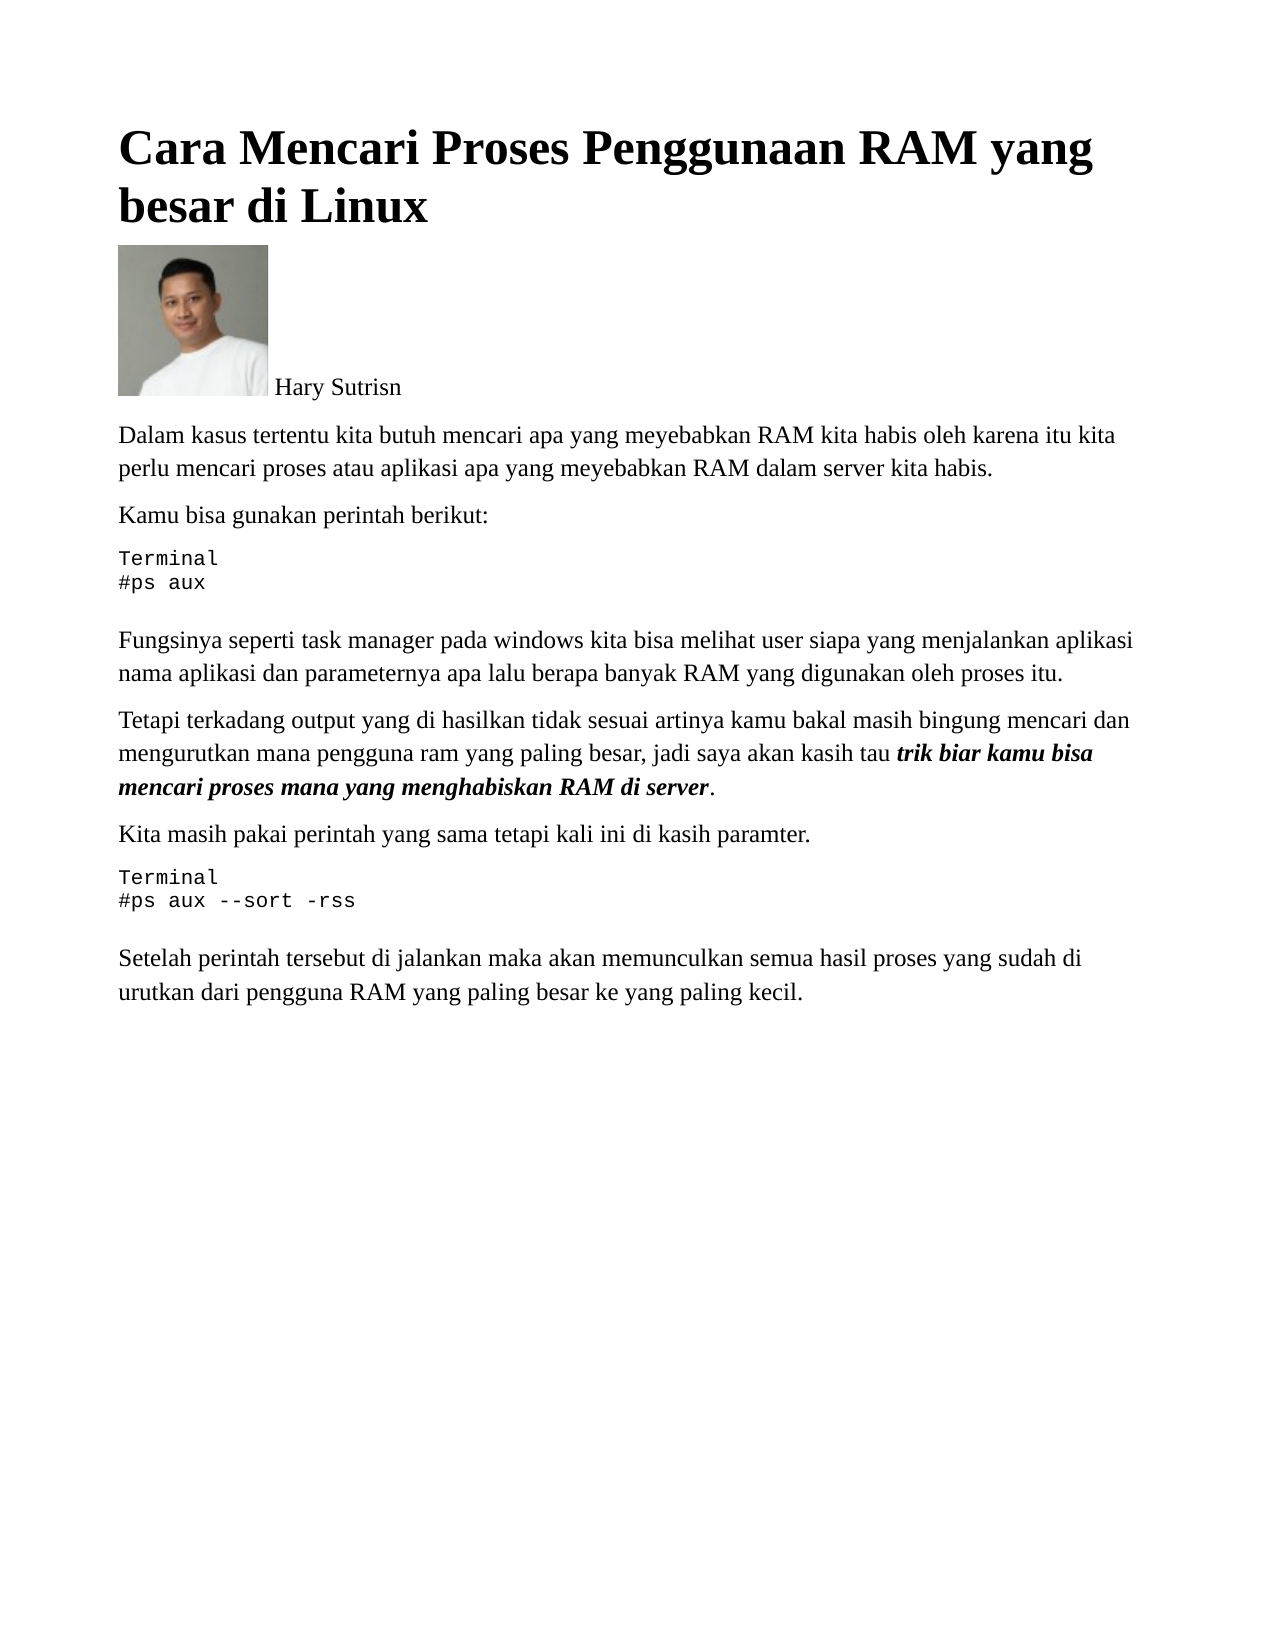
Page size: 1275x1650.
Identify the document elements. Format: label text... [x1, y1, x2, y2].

text Fungsinya seperti task manager pada windows kita bisa melihat user siapa yang menjalankan aplikasi nama aplikasi dan parameternya apa lalu berapa banyak RAM yang digunakan oleh proses itu. [118, 625, 1157, 687]
text Kamu bisa gunakan perintah berikut: [118, 501, 1157, 529]
text Setelah perintah tersebut di jalankan maka akan memunculkan semua hasil proses yang sudah di urutkan dari pengguna RAM yang paling besar ke yang paling kecil. [118, 943, 1157, 1005]
text Tetapi terkadang output yang di hasilkan tidak sesuai artinya kamu bakal masih bingung mencari dan mengurutkan mana pengguna ram yang paling besar, jadi saya akan kasih tau trik biar kamu bisa mencari proses mana yang menghabiskan RAM di server. [118, 706, 1157, 800]
text Terminal [118, 867, 1157, 890]
text #ps aux [118, 572, 1157, 595]
text Dalam kasus tertentu kita butuh mencari apa yang meyebabkan RAM kita habis oleh karena itu kita perlu mencari proses atau aplikasi apa yang meyebabkan RAM dalam server kita habis. [118, 420, 1157, 482]
picture [118, 245, 269, 396]
text #ps aux --sort -rss [118, 890, 1157, 914]
text Hary Sutrisn [118, 246, 1157, 401]
text Terminal [118, 548, 1157, 572]
subtitle Cara Mencari Proses Penggunaan RAM yang besar di Linux [118, 118, 1157, 233]
text Kita masih pakai perintah yang sama tetapi kali ini di kasih paramter. [118, 819, 1157, 848]
